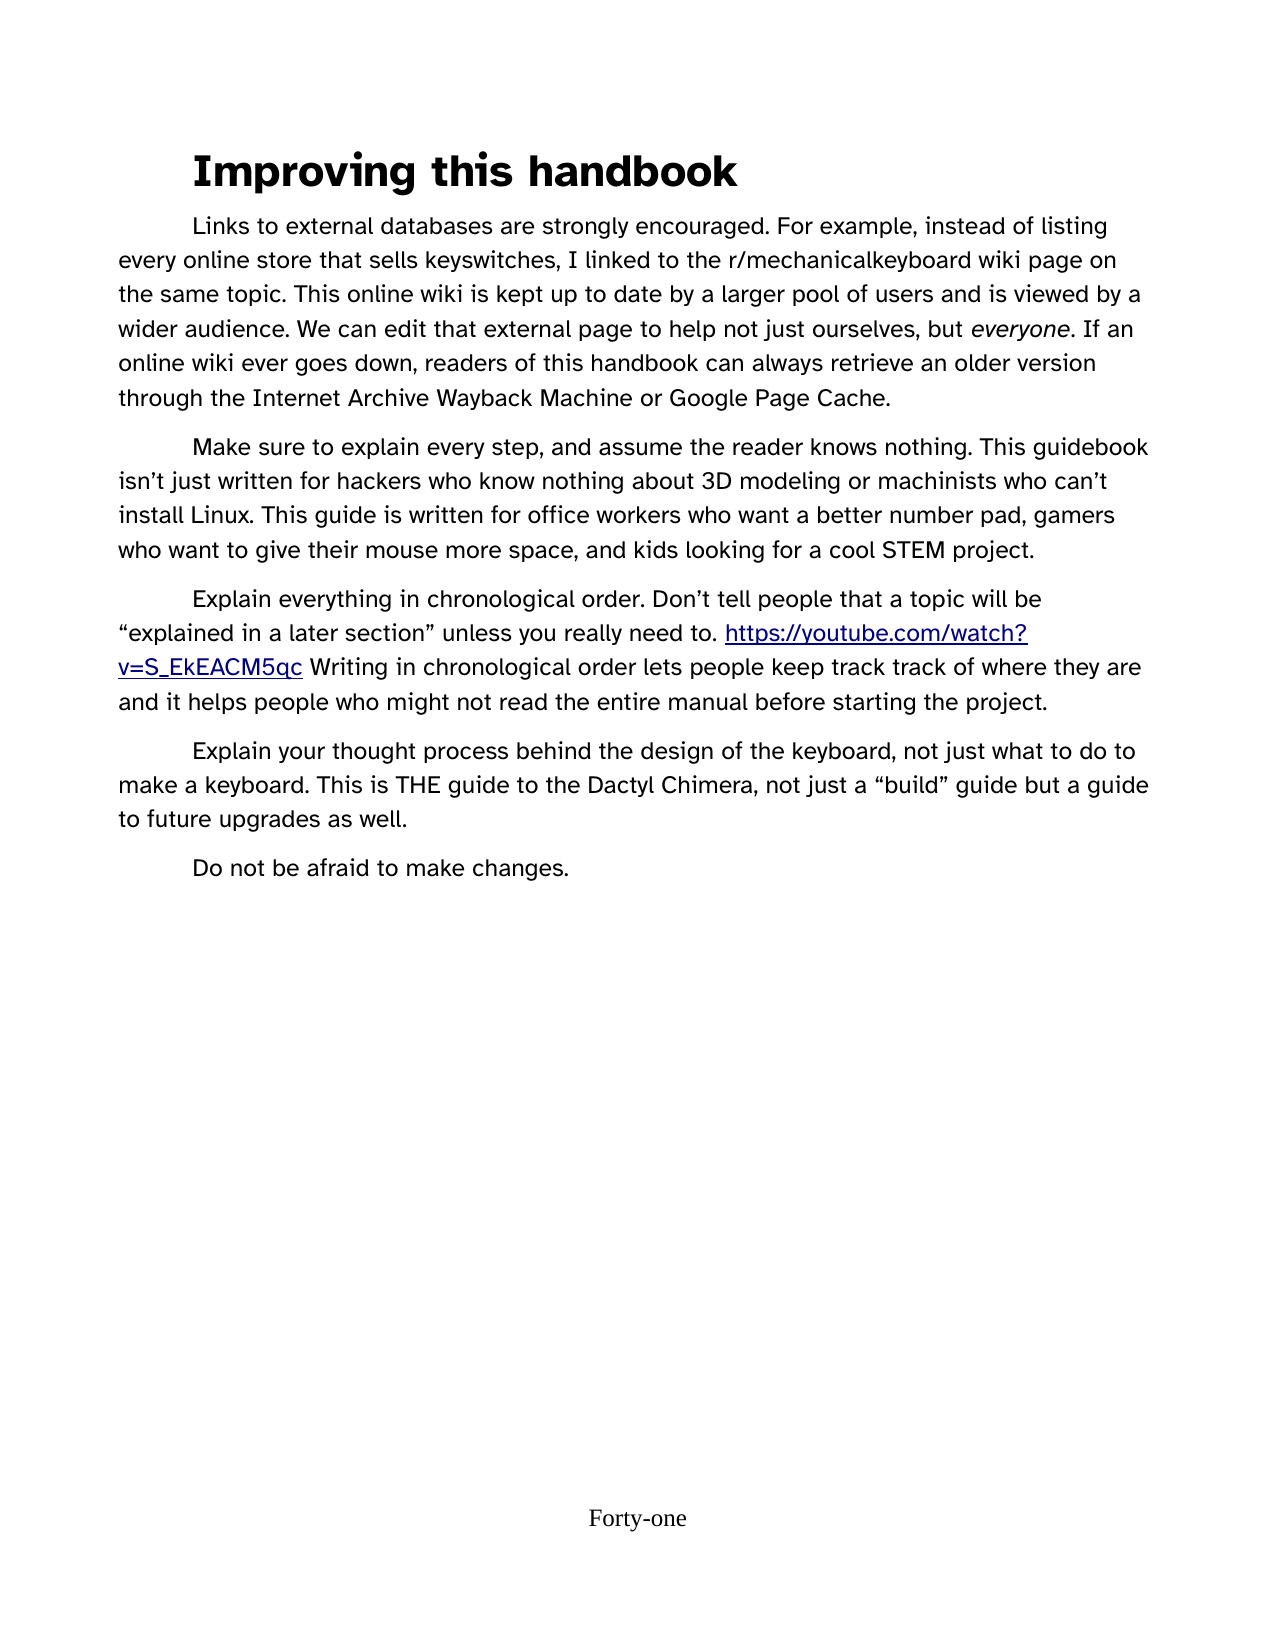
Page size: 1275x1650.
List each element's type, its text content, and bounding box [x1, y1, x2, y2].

text Explain everything in chronological order. Don’t tell people that a topic will be “explained in a later section” unless you really need to. https://youtube.com/watch?v=S_EkEACM5qc Writing in chronological order lets people keep track track of where they are and it helps people who might not read the entire manual before starting the project. [118, 583, 1157, 716]
text Explain your thought process behind the design of the keyboard, not just what to do to make a keyboard. This is THE guide to the Dactyl Chimera, not just a “build” guide but a guide to future upgrades as well. [118, 736, 1157, 834]
subtitle Improving this handbook [118, 143, 1157, 198]
text Make sure to explain every step, and assume the reader knows nothing. This guidebook isn’t just written for hackers who know nothing about 3D modeling or machinists who can’t install Linux. This guide is written for office workers who want a better number pad, gamers who want to give their mouse more space, and kids looking for a cool STEM project. [118, 431, 1157, 564]
text Do not be afraid to make changes. [118, 853, 1157, 883]
text Links to external databases are strongly encouraged. For example, instead of listing every online store that sells keyswitches, I linked to the r/mechanicalkeyboard wiki page on the same topic. This online wiki is kept up to date by a larger pool of users and is viewed by a wider audience. We can edit that external page to help not just ourselves, but everyone. If an online wiki ever goes down, readers of this handbook can always retrieve an older version through the Internet Archive Wayback Machine or Google Page Cache. [118, 211, 1157, 412]
